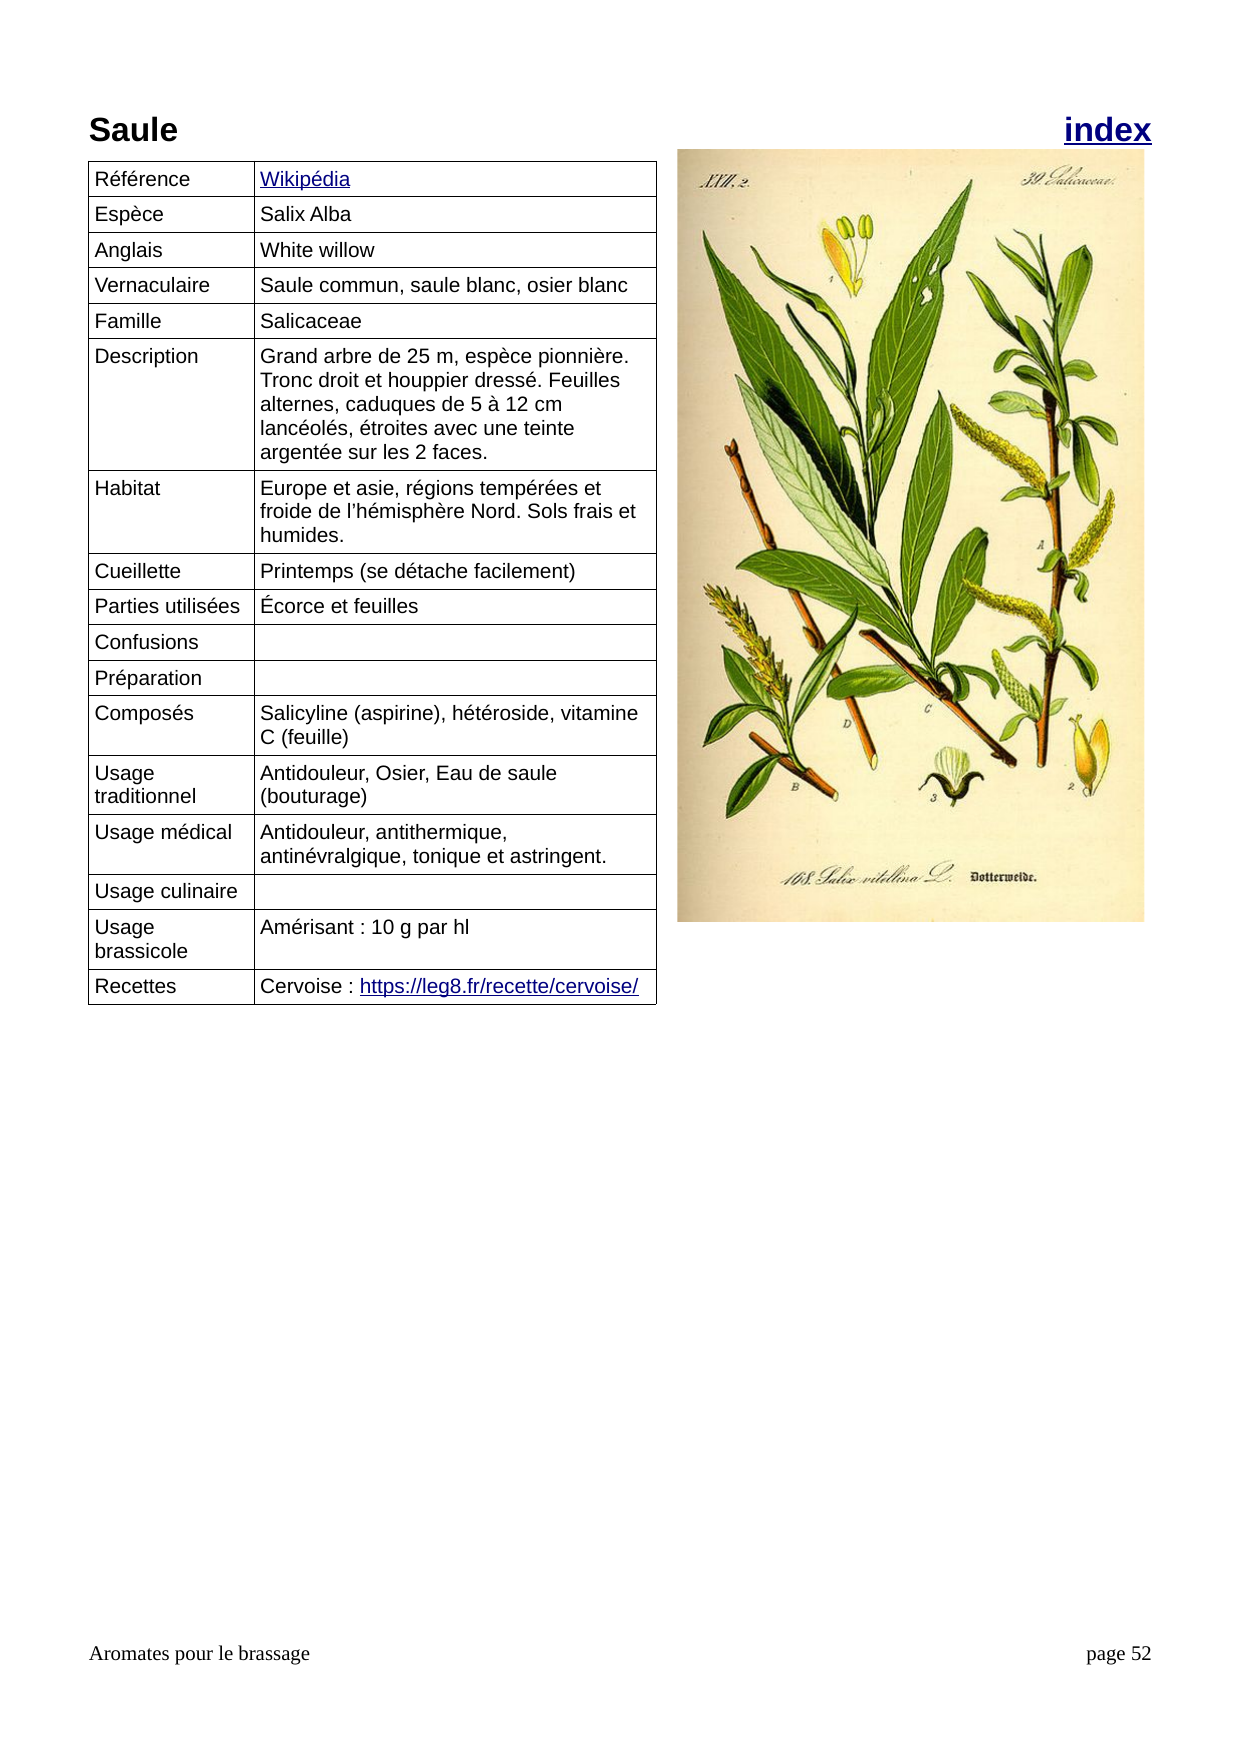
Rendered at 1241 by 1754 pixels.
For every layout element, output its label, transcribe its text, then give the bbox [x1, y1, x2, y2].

table_cell Cueillette [89, 554, 254, 588]
table_cell Usage culinaire [89, 875, 254, 909]
table_cell Préparation [89, 661, 254, 695]
table_cell Confusions [89, 625, 254, 659]
table_cell Habitat [89, 471, 254, 553]
table_cell Espèce [89, 197, 254, 232]
table_cell White willow [255, 233, 656, 267]
table_cell Antidouleur, antithermique, antinévralgique, tonique et astringent. [255, 815, 656, 873]
table_cell Anglais [89, 233, 254, 267]
table_header Référence [89, 162, 254, 196]
table_cell Antidouleur, Osier, Eau de saule (bouturage) [255, 756, 656, 814]
table_cell Usage traditionnel [89, 756, 254, 814]
table_cell Usage brassicole [89, 910, 254, 968]
table_cell Printemps (se détache facilement) [255, 554, 656, 588]
table_cell [255, 625, 656, 659]
table_cell [255, 875, 656, 909]
table_cell Saule commun, saule blanc, osier blanc [255, 268, 656, 303]
table_cell Usage médical [89, 815, 254, 873]
table_cell Grand arbre de 25 m, espèce pionnière. Tronc droit et houppier dressé. Feuilles alternes, caduques de 5 à 12 cm lancéolés, étroites avec une teinte argentée sur les 2 faces. [255, 339, 656, 469]
table_cell Salicyline (aspirine), hétéroside, vitamine C (feuille) [255, 696, 656, 754]
table_cell [255, 661, 656, 695]
table_cell Famille [89, 304, 254, 338]
table_cell Composés [89, 696, 254, 754]
subtitle Saule index [88, 109, 1152, 148]
table_cell Vernaculaire [89, 268, 254, 303]
table_header Wikipédia [255, 162, 656, 196]
table_cell Europe et asie, régions tempérées et froide de l’hémisphère Nord. Sols frais et humides. [255, 471, 656, 553]
table_cell Recettes [89, 970, 254, 1004]
table_cell Salicaceae [255, 304, 656, 338]
picture [677, 149, 1145, 922]
table_cell Description [89, 339, 254, 469]
table_cell Écorce et feuilles [255, 590, 656, 624]
table_cell Amérisant : 10 g par hl [255, 910, 656, 968]
table_cell Salix Alba [255, 197, 656, 232]
table_cell Parties utilisées [89, 590, 254, 624]
table_cell Cervoise : https://leg8.fr/recette/cervoise/ [255, 970, 656, 1004]
